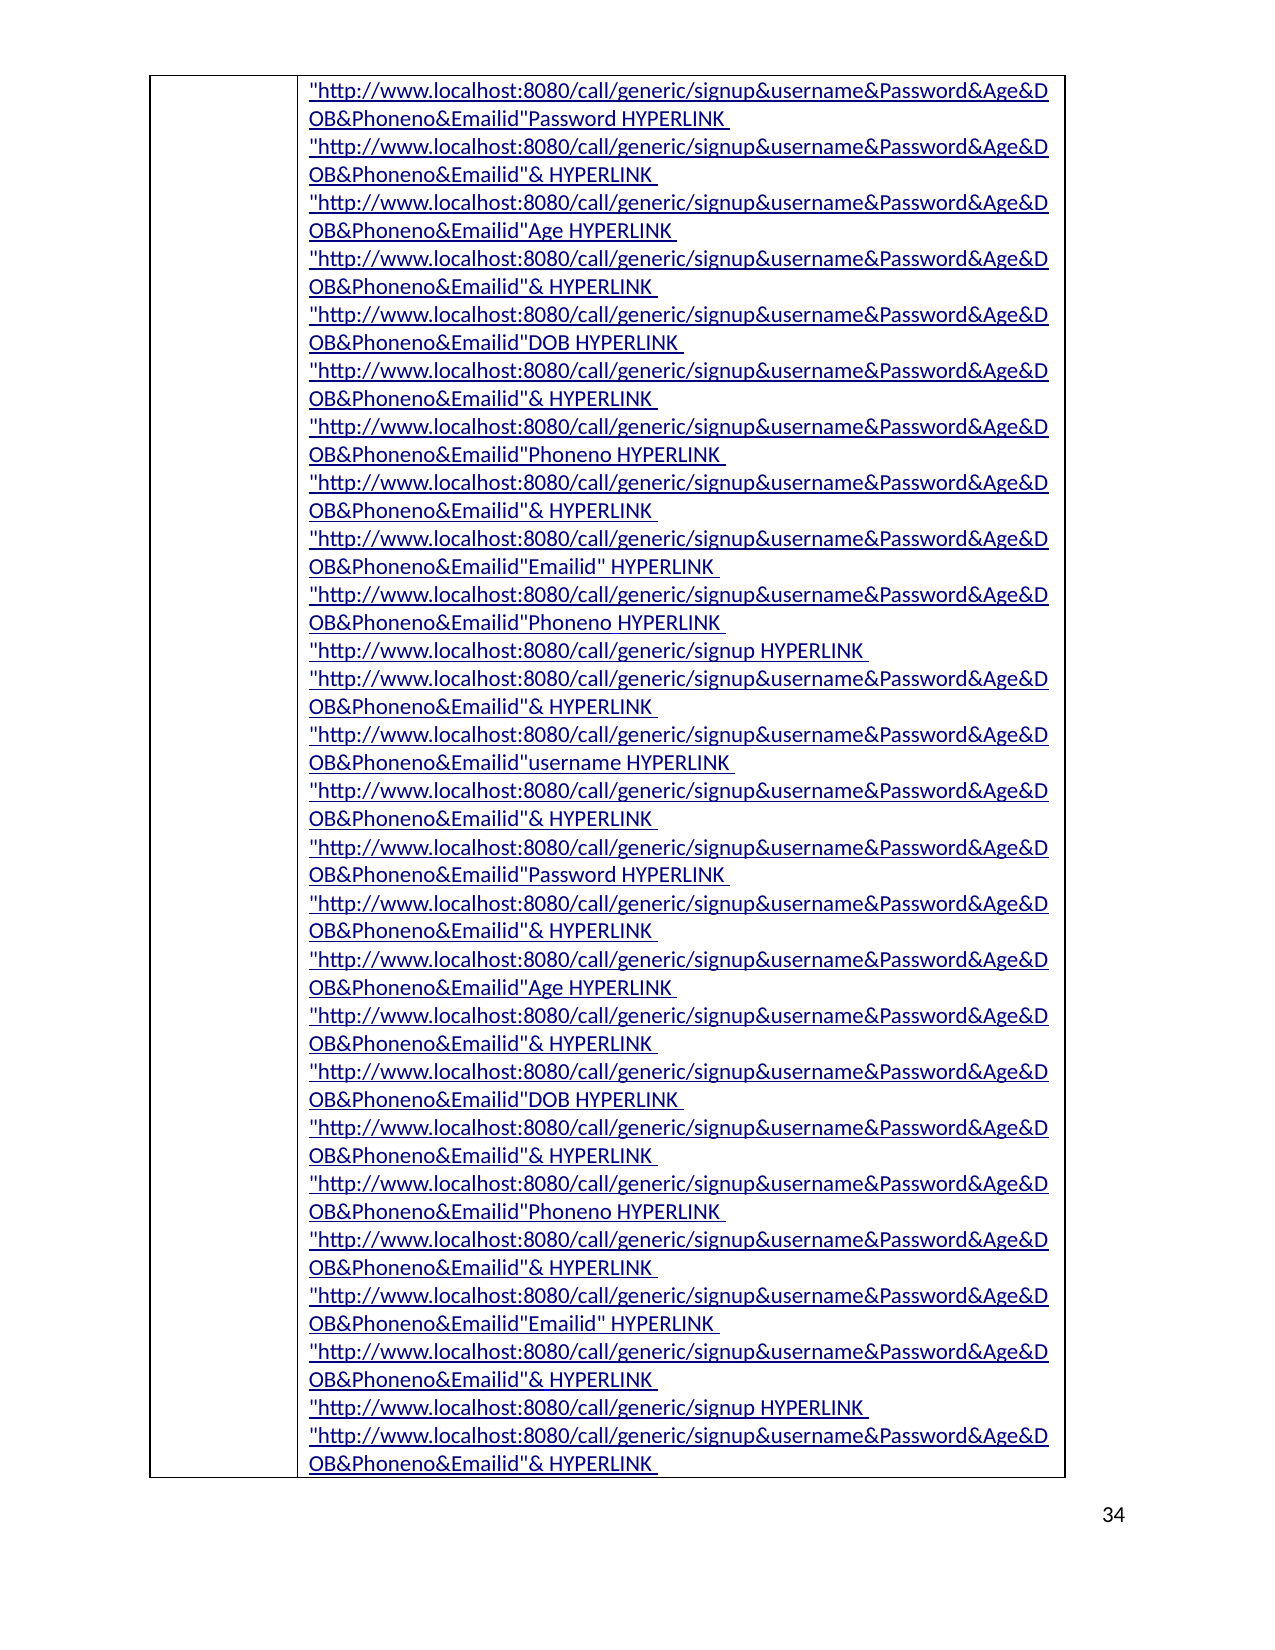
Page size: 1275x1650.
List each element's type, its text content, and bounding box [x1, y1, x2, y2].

table_header "http://www.localhost:8080/call/generic/signup&username&Password&Age&DOB&Phoneno&Emailid"Password HYPERLINK "http://www.localhost:8080/call/generic/signup&username&Password&Age&DOB&Phoneno&Emailid"& HYPERLINK "http://www.localhost:8080/call/generic/signup&username&Password&Age&DOB&Phoneno&Emailid"Age HYPERLINK "http://www.localhost:8080/call/generic/signup&username&Password&Age&DOB&Phoneno&Emailid"& HYPERLINK "http://www.localhost:8080/call/generic/signup&username&Password&Age&DOB&Phoneno&Emailid"DOB HYPERLINK "http://www.localhost:8080/call/generic/signup&username&Password&Age&DOB&Phoneno&Emailid"& HYPERLINK "http://www.localhost:8080/call/generic/signup&username&Password&Age&DOB&Phoneno&Emailid"Phoneno HYPERLINK "http://www.localhost:8080/call/generic/signup&username&Password&Age&DOB&Phoneno&Emailid"& HYPERLINK "http://www.localhost:8080/call/generic/signup&username&Password&Age&DOB&Phoneno&Emailid"Emailid" HYPERLINK "http://www.localhost:8080/call/generic/signup&username&Password&Age&DOB&Phoneno&Emailid"Phoneno HYPERLINK "http://www.localhost:8080/call/generic/signup HYPERLINK "http://www.localhost:8080/call/generic/signup&username&Password&Age&DOB&Phoneno&Emailid"& HYPERLINK "http://www.localhost:8080/call/generic/signup&username&Password&Age&DOB&Phoneno&Emailid"username HYPERLINK "http://www.localhost:8080/call/generic/signup&username&Password&Age&DOB&Phoneno&Emailid"& HYPERLINK "http://www.localhost:8080/call/generic/signup&username&Password&Age&DOB&Phoneno&Emailid"Password HYPERLINK "http://www.localhost:8080/call/generic/signup&username&Password&Age&DOB&Phoneno&Emailid"& HYPERLINK "http://www.localhost:8080/call/generic/signup&username&Password&Age&DOB&Phoneno&Emailid"Age HYPERLINK "http://www.localhost:8080/call/generic/signup&username&Password&Age&DOB&Phoneno&Emailid"& HYPERLINK "http://www.localhost:8080/call/generic/signup&username&Password&Age&DOB&Phoneno&Emailid"DOB HYPERLINK "http://www.localhost:8080/call/generic/signup&username&Password&Age&DOB&Phoneno&Emailid"& HYPERLINK "http://www.localhost:8080/call/generic/signup&username&Password&Age&DOB&Phoneno&Emailid"Phoneno HYPERLINK "http://www.localhost:8080/call/generic/signup&username&Password&Age&DOB&Phoneno&Emailid"& HYPERLINK "http://www.localhost:8080/call/generic/signup&username&Password&Age&DOB&Phoneno&Emailid"Emailid" HYPERLINK "http://www.localhost:8080/call/generic/signup&username&Password&Age&DOB&Phoneno&Emailid"& HYPERLINK "http://www.localhost:8080/call/generic/signup HYPERLINK "http://www.localhost:8080/call/generic/signup&username&Password&Age&DOB&Phoneno&Emailid"& HYPERLINK [298, 76, 1064, 1477]
table_header [151, 76, 297, 1477]
